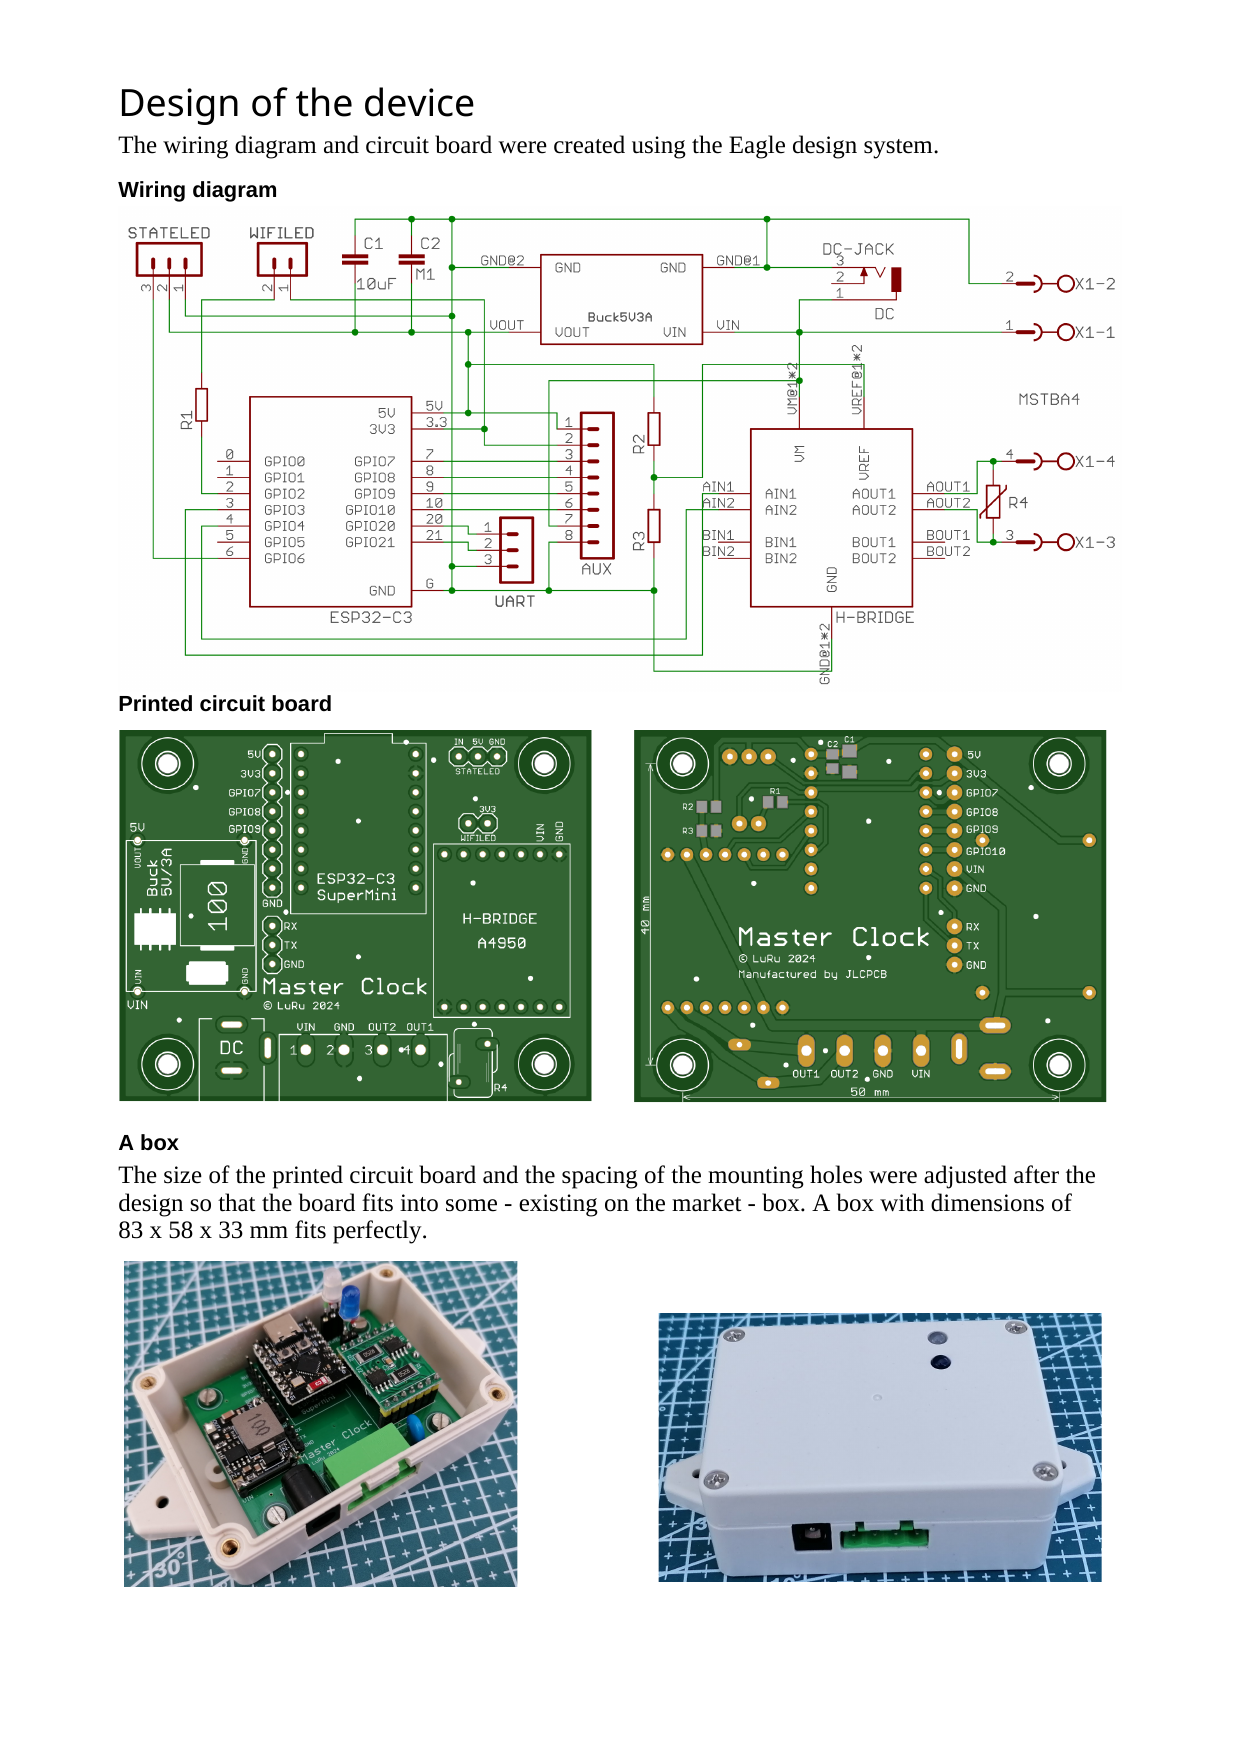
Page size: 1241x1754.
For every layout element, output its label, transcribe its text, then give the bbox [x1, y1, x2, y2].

subtitle [118, 202, 1122, 206]
subtitle Printed circuit board [118, 692, 1122, 716]
subtitle Wiring diagram [118, 178, 1122, 202]
picture [118, 206, 1123, 692]
picture [124, 1261, 518, 1587]
subtitle The size of the printed circuit board and the spacing of the mounting holes were adjusted after the design so that the board fits into some - existing on the market - box. A box with dimensions of 83 x 58 x 33 mm fits perfectly. [118, 1161, 1122, 1244]
subtitle Design of the device [118, 77, 1122, 128]
picture [658, 1313, 1102, 1582]
subtitle A box [118, 1130, 1122, 1155]
picture [634, 730, 1107, 1103]
text The wiring diagram and circuit board were created using the Eagle design system. [118, 131, 1122, 159]
picture [119, 730, 592, 1102]
